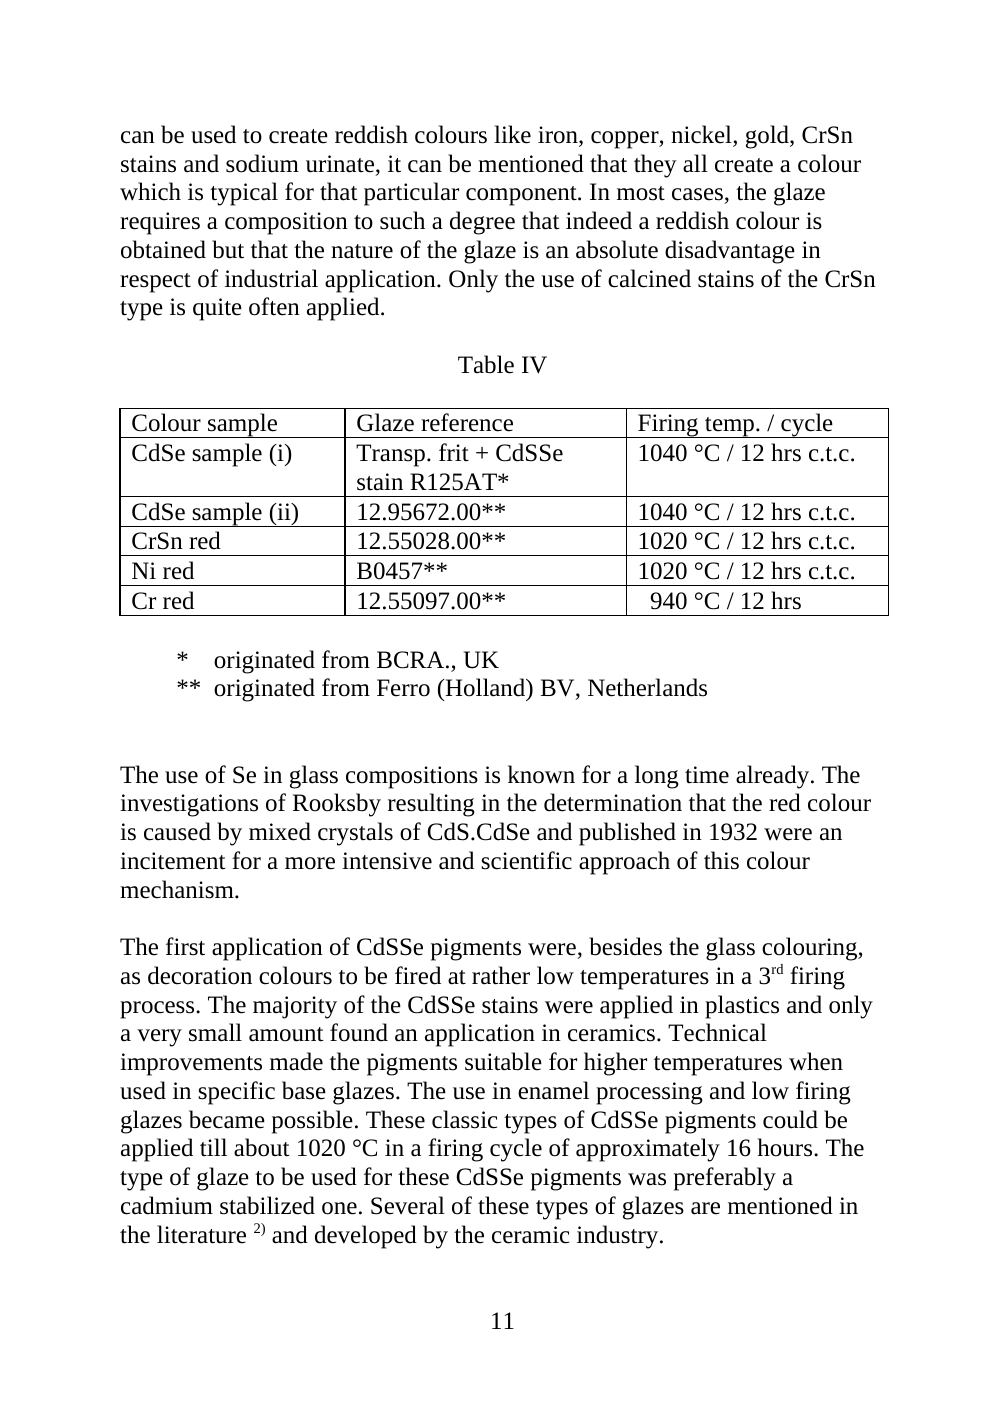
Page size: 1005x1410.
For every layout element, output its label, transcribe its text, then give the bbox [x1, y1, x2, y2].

table_cell 1040 °C / 12 hrs c.t.c. [627, 497, 888, 526]
text The use of Se in glass compositions is known for a long time already. The investigations of Rooksby resulting in the determination that the red colour is caused by mixed crystals of CdS.CdSe and published in 1932 were an incitement for a more intensive and scientific approach of this colour mechanism. [120, 760, 885, 903]
table_cell Transp. frit + CdSSe stain R125AT* [346, 438, 626, 496]
table_cell Ni red [121, 556, 344, 585]
table_cell 1020 °C / 12 hrs c.t.c. [627, 556, 888, 585]
table_cell CdSe sample (i) [121, 438, 344, 496]
table_header Firing temp. / cycle [627, 409, 888, 437]
table_cell CdSe sample (ii) [121, 497, 344, 526]
table_header Glaze reference [346, 409, 626, 437]
text * originated from BCRA., UK [176, 645, 885, 673]
table_header Colour sample [121, 409, 344, 437]
text ** originated from Ferro (Holland) BV, Netherlands [176, 673, 885, 702]
table_cell 1020 °C / 12 hrs c.t.c. [627, 527, 888, 555]
text Table IV [120, 350, 885, 379]
table_cell Cr red [121, 586, 344, 615]
table_cell B0457** [346, 556, 626, 585]
table_cell CrSn red [121, 527, 344, 555]
text The first application of CdSSe pigments were, besides the glass colouring, as decoration colours to be fired at rather low temperatures in a 3rd firing process. The majority of the CdSSe stains were applied in plastics and only a very small amount found an application in ceramics. Technical improvements made the pigments suitable for higher temperatures when used in specific base glazes. The use in enamel processing and low firing glazes became possible. These classic types of CdSSe pigments could be applied till about 1020 °C in a firing cycle of approximately 16 hours. The type of glaze to be used for these CdSSe pigments was preferably a cadmium stabilized one. Several of these types of glazes are mentioned in the literature 2) and developed by the ceramic industry. [120, 932, 885, 1248]
table_cell 940 °C / 12 hrs [627, 586, 888, 615]
table_cell 12.55097.00** [346, 586, 626, 615]
table_cell 1040 °C / 12 hrs c.t.c. [627, 438, 888, 496]
table_cell 12.95672.00** [346, 497, 626, 526]
text can be used to create reddish colours like iron, copper, nickel, gold, CrSn stains and sodium urinate, it can be mentioned that they all create a colour which is typical for that particular component. In most cases, the glaze requires a composition to such a degree that indeed a reddish colour is obtained but that the nature of the glaze is an absolute disadvantage in respect of industrial application. Only the use of calcined stains of the CrSn type is quite often applied. [120, 120, 885, 321]
table_cell 12.55028.00** [346, 527, 626, 555]
